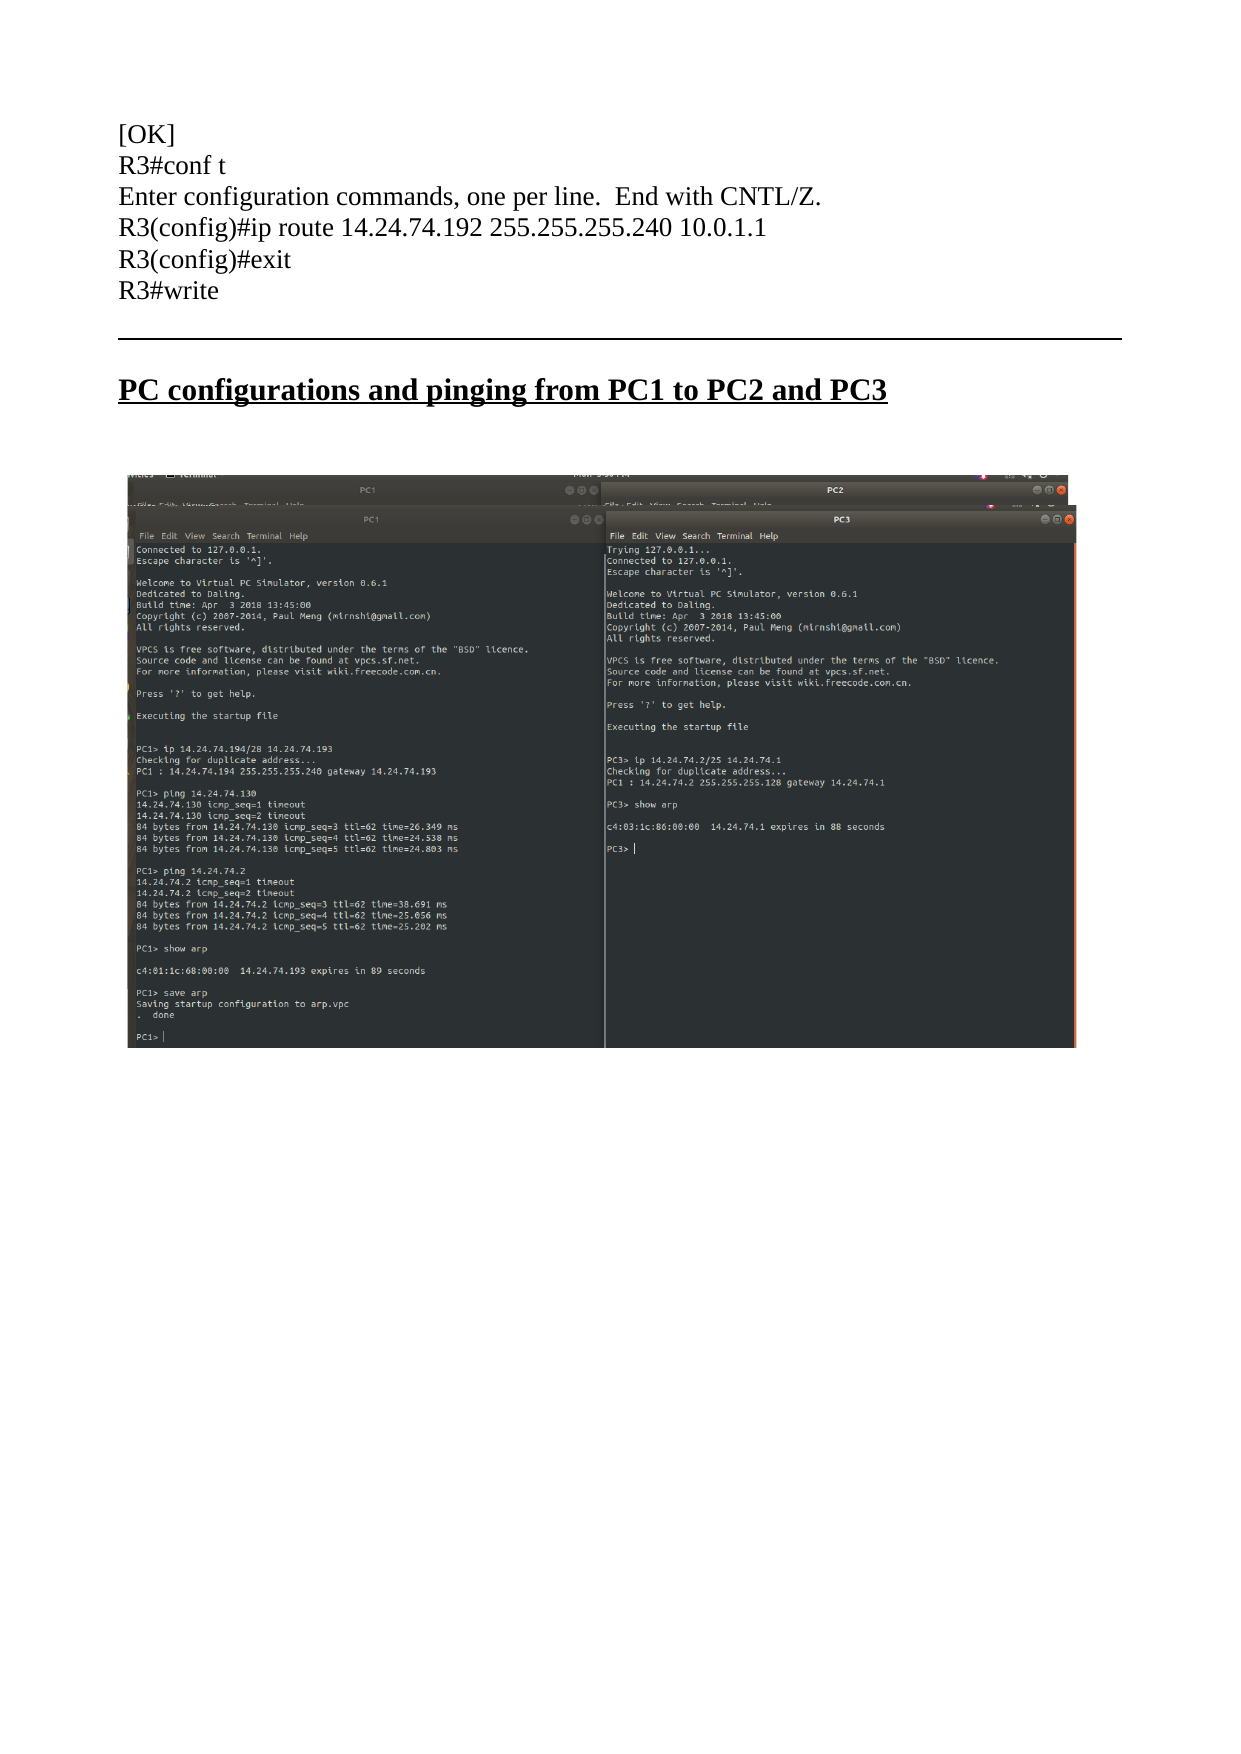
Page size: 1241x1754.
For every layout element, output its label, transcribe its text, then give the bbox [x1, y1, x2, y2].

text R3#write [118, 274, 1122, 305]
text R3#conf t [118, 149, 1122, 180]
text R3(config)#ip route 14.24.74.192 255.255.255.240 10.0.1.1 [118, 212, 1122, 243]
text Enter configuration commands, one per line. End with CNTL/Z. [118, 180, 1122, 212]
text R3(config)#exit [118, 243, 1122, 274]
picture [127, 475, 1077, 1048]
text [OK] [118, 118, 1122, 149]
text PC configurations and pinging from PC1 to PC2 and PC3 [118, 371, 1122, 407]
